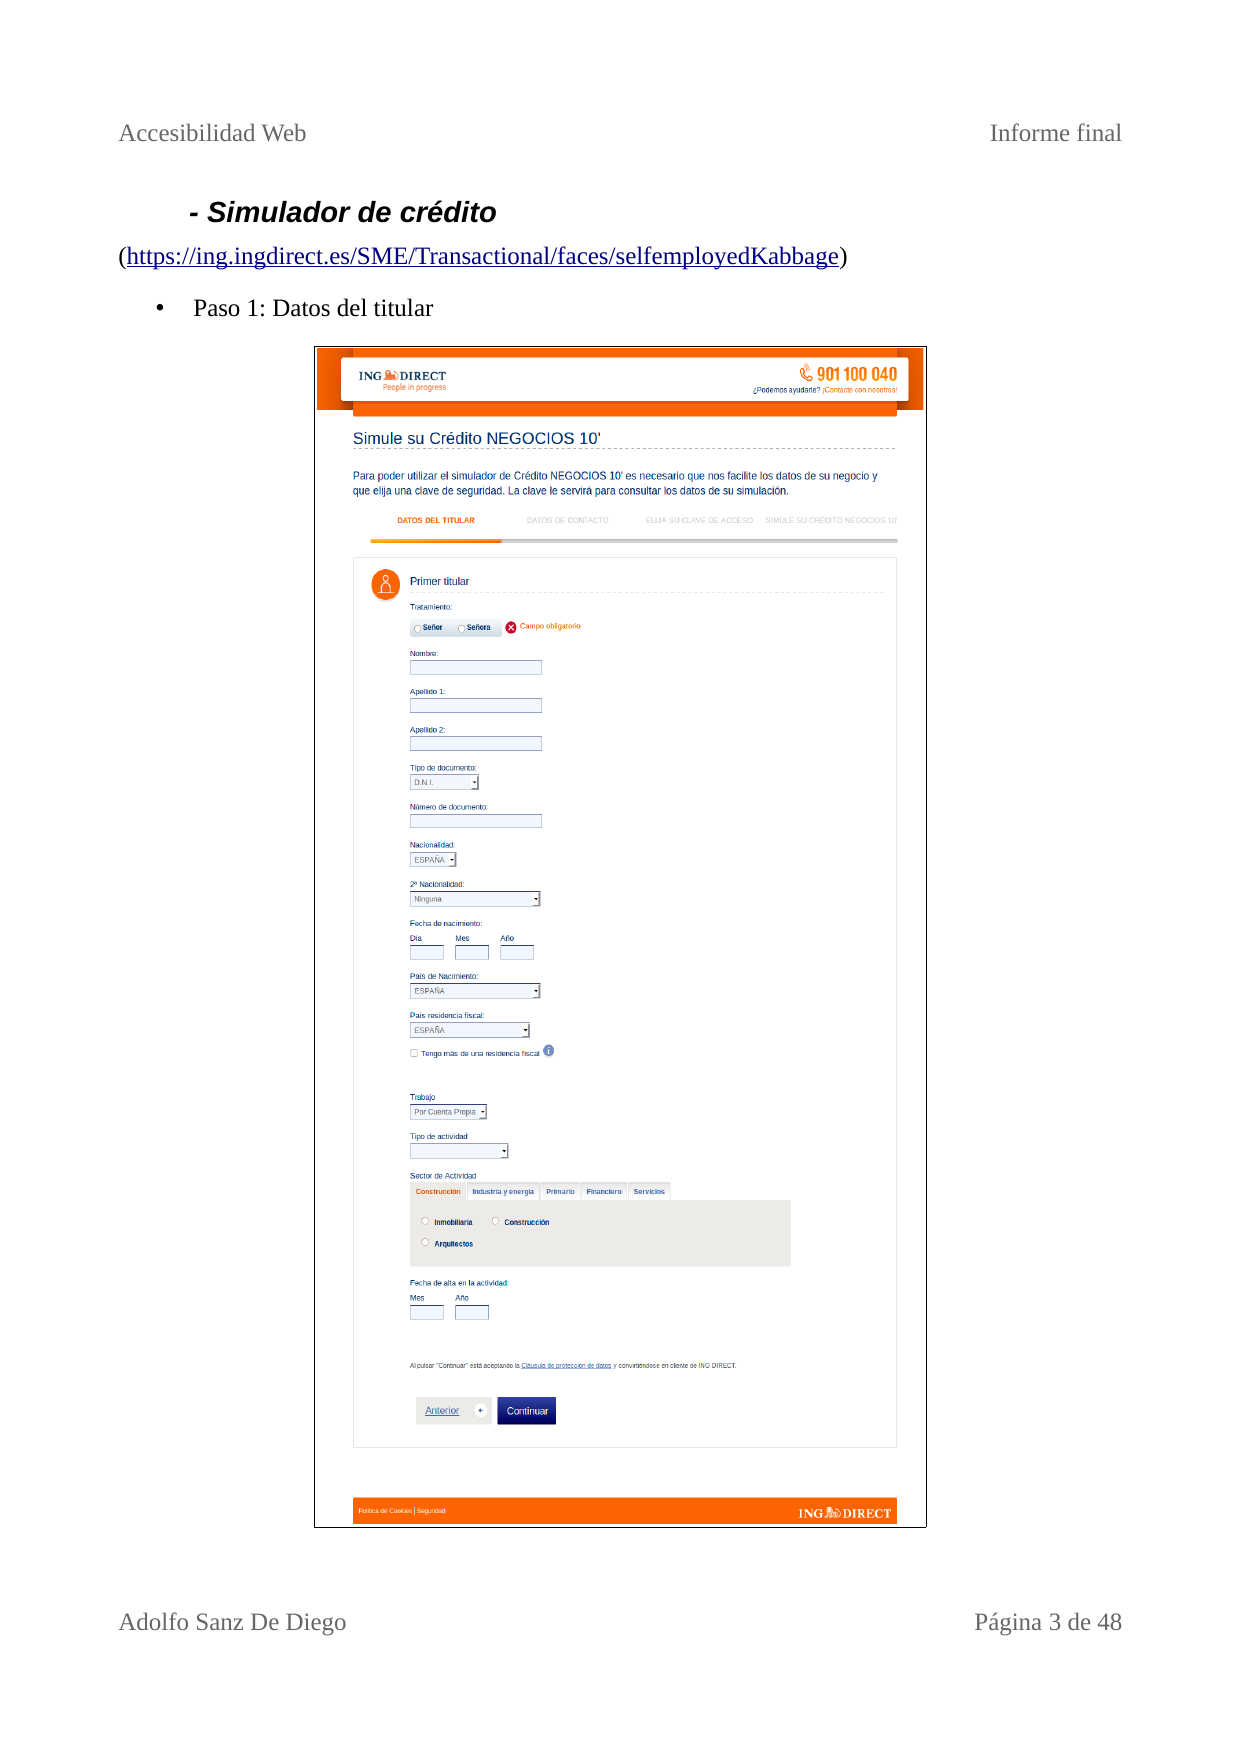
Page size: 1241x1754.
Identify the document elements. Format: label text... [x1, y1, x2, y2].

list Paso 1: Datos del titular [156, 293, 1122, 322]
subtitle Simulador de crédito [189, 196, 1122, 229]
text (https://ing.ingdirect.es/SME/Transactional/faces/selfemployedKabbage) [118, 241, 1122, 269]
picture [317, 348, 924, 1524]
